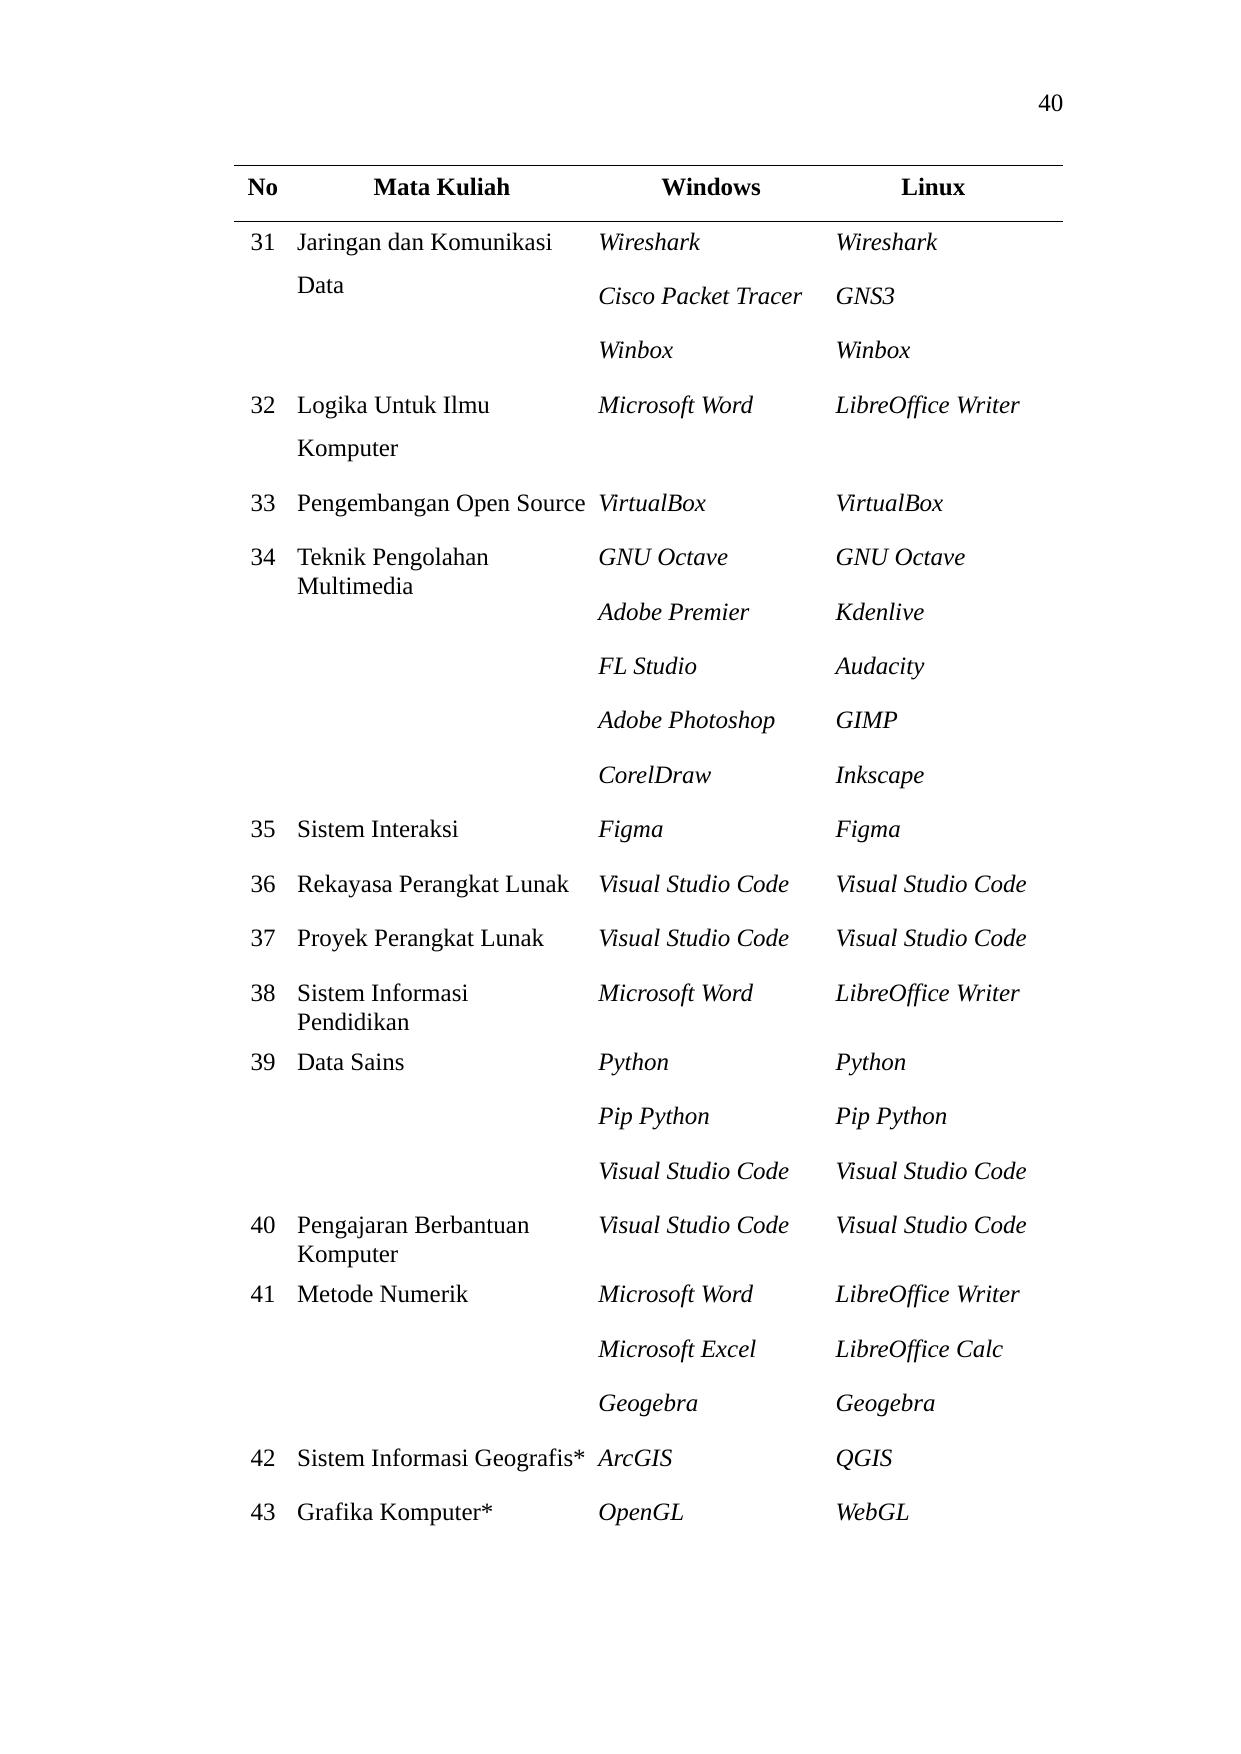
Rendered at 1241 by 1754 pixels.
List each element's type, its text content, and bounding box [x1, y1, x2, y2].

table_cell Visual Studio Code [592, 863, 829, 918]
table_cell Visual Studio Code [830, 863, 1063, 918]
table_cell VirtualBox [830, 482, 1063, 536]
table_cell Sistem Informasi Pendidikan [291, 972, 592, 1041]
table_header No [234, 166, 291, 221]
table_cell 42 [234, 1437, 291, 1491]
table_cell LibreOffice Writer [830, 384, 1063, 482]
table_cell Pip Python [592, 1096, 829, 1150]
table_cell Visual Studio Code [830, 1205, 1063, 1273]
table_cell FL Studio [592, 645, 829, 700]
table_cell Metode Numerik [291, 1274, 592, 1437]
table_cell Wireshark [830, 222, 1063, 275]
table_cell Wireshark [592, 222, 829, 275]
table_header Linux [830, 166, 1063, 221]
table_cell Python [830, 1041, 1063, 1096]
table_cell Figma [830, 809, 1063, 863]
table_cell LibreOffice Calc [830, 1328, 1063, 1382]
table_cell Proyek Perangkat Lunak [291, 918, 592, 972]
table_cell 39 [234, 1041, 291, 1204]
table_cell Pip Python [830, 1096, 1063, 1150]
table_cell CorelDraw [592, 754, 829, 809]
table_cell Visual Studio Code [830, 1150, 1063, 1204]
table_cell Microsoft Excel [592, 1328, 829, 1382]
table_cell 41 [234, 1274, 291, 1437]
table_header Mata Kuliah [291, 166, 592, 221]
table_cell Visual Studio Code [830, 918, 1063, 972]
table_cell VirtualBox [592, 482, 829, 536]
table_cell Grafika Komputer* [291, 1491, 592, 1546]
table_cell Cisco Packet Tracer [592, 275, 829, 330]
table_cell Inkscape [830, 754, 1063, 809]
table_cell Pengembangan Open Source [291, 482, 592, 536]
table_cell QGIS [830, 1437, 1063, 1491]
table_cell LibreOffice Writer [830, 1274, 1063, 1328]
table_cell 36 [234, 863, 291, 918]
table_cell ArcGIS [592, 1437, 829, 1491]
table_cell LibreOffice Writer [830, 972, 1063, 1041]
table_cell 33 [234, 482, 291, 536]
table_cell Winbox [830, 330, 1063, 384]
table_cell Microsoft Word [592, 972, 829, 1041]
table_cell 40 [234, 1205, 291, 1273]
table_cell GNU Octave [592, 536, 829, 591]
table_cell GNU Octave [830, 536, 1063, 591]
table_cell Sistem Informasi Geografis* [291, 1437, 592, 1491]
table_cell Sistem Interaksi [291, 809, 592, 863]
table_cell Rekayasa Perangkat Lunak [291, 863, 592, 918]
table_cell Geogebra [830, 1383, 1063, 1437]
table_cell OpenGL [592, 1491, 829, 1546]
table_header Windows [592, 166, 829, 221]
table_cell Geogebra [592, 1383, 829, 1437]
table_cell Logika Untuk Ilmu Komputer [291, 384, 592, 482]
table_cell GIMP [830, 700, 1063, 754]
table_cell Audacity [830, 645, 1063, 700]
table_cell 38 [234, 972, 291, 1041]
table_cell Visual Studio Code [592, 918, 829, 972]
table_cell Microsoft Word [592, 384, 829, 482]
table_cell 43 [234, 1491, 291, 1546]
table_cell Data Sains [291, 1041, 592, 1204]
table_cell Adobe Photoshop [592, 700, 829, 754]
table_cell Teknik Pengolahan Multimedia [291, 536, 592, 809]
table_cell 31 [234, 222, 291, 384]
table_cell 32 [234, 384, 291, 482]
table_cell Adobe Premier [592, 591, 829, 645]
table_cell Kdenlive [830, 591, 1063, 645]
table_cell Winbox [592, 330, 829, 384]
table_cell Figma [592, 809, 829, 863]
table_cell Python [592, 1041, 829, 1096]
table_cell Pengajaran Berbantuan Komputer [291, 1205, 592, 1273]
table_cell 35 [234, 809, 291, 863]
table_cell 34 [234, 536, 291, 809]
table_cell Microsoft Word [592, 1274, 829, 1328]
table_cell 37 [234, 918, 291, 972]
table_cell Visual Studio Code [592, 1150, 829, 1204]
table_cell GNS3 [830, 275, 1063, 330]
table_cell Visual Studio Code [592, 1205, 829, 1273]
table_cell Jaringan dan Komunikasi Data [291, 222, 592, 384]
table_cell WebGL [830, 1491, 1063, 1546]
